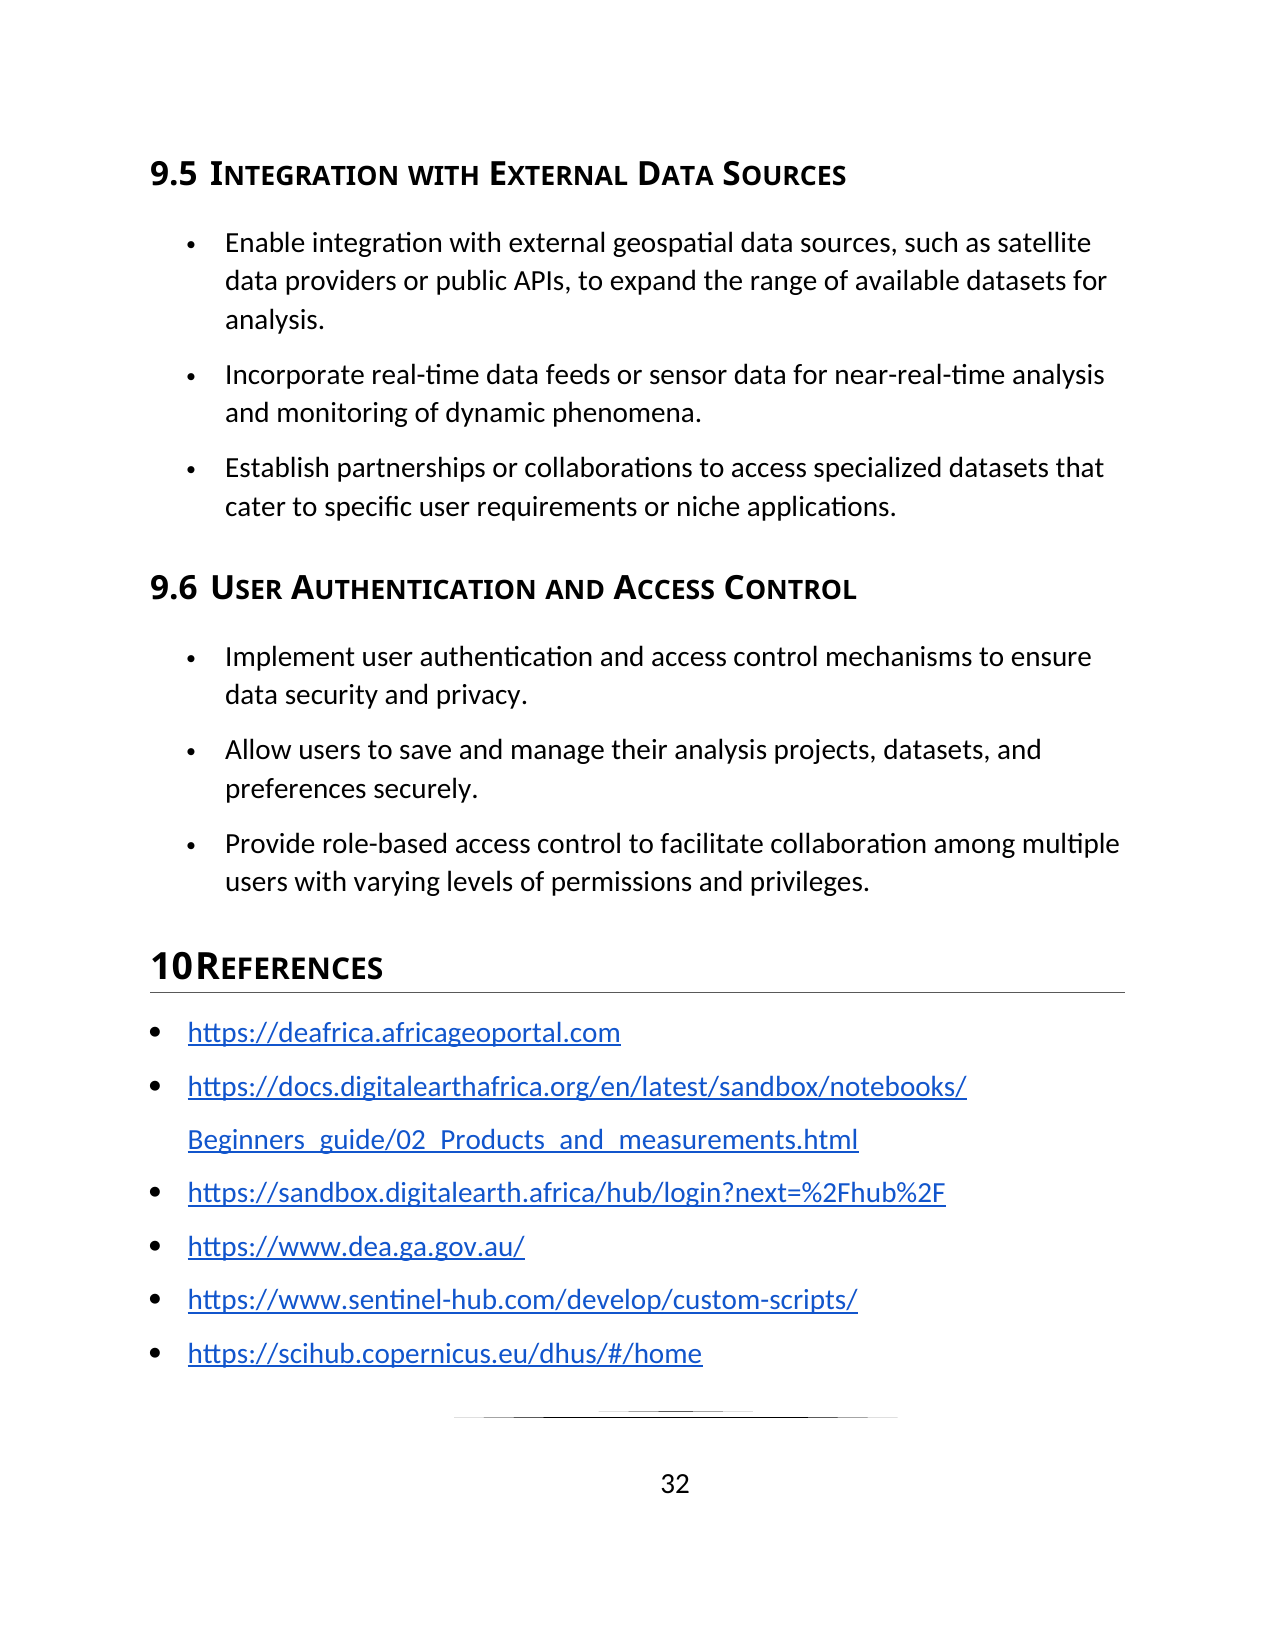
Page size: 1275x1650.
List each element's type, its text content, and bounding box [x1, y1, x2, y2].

list Implement user authentication and access control mechanisms to ensure data security and privacy. [187, 638, 1125, 712]
list https://scihub.copernicus.eu/dhus/#/home [150, 1335, 1125, 1370]
list https://sandbox.digitalearth.africa/hub/login?next=%2Fhub%2F [150, 1174, 1125, 1210]
list Allow users to save and manage their analysis projects, datasets, and preferences securely. [187, 731, 1125, 805]
list Provide role-based access control to facilitate collaboration among multiple users with varying levels of permissions and privileges. [187, 825, 1125, 899]
list Enable integration with external geospatial data sources, such as satellite data providers or public APIs, to expand the range of available datasets for analysis. [187, 224, 1125, 336]
list Incorporate real-time data feeds or sensor data for near-real-time analysis and monitoring of dynamic phenomena. [187, 356, 1125, 430]
list https://www.sentinel-hub.com/develop/custom-scripts/ [150, 1281, 1125, 1317]
subtitle Integration with External Data Sources [150, 150, 1125, 195]
list https://docs.digitalearthafrica.org/en/latest/sandbox/notebooks/Beginners_guide/02_Products_and_measurements.html [150, 1068, 1125, 1157]
list https://deafrica.africageoportal.com [150, 1014, 1125, 1050]
list Establish partnerships or collaborations to access specialized datasets that cater to specific user requirements or niche applications. [187, 449, 1125, 523]
subtitle References [150, 939, 1125, 992]
list https://www.dea.ga.gov.au/ [150, 1228, 1125, 1263]
subtitle User Authentication and Access Control [150, 564, 1125, 609]
